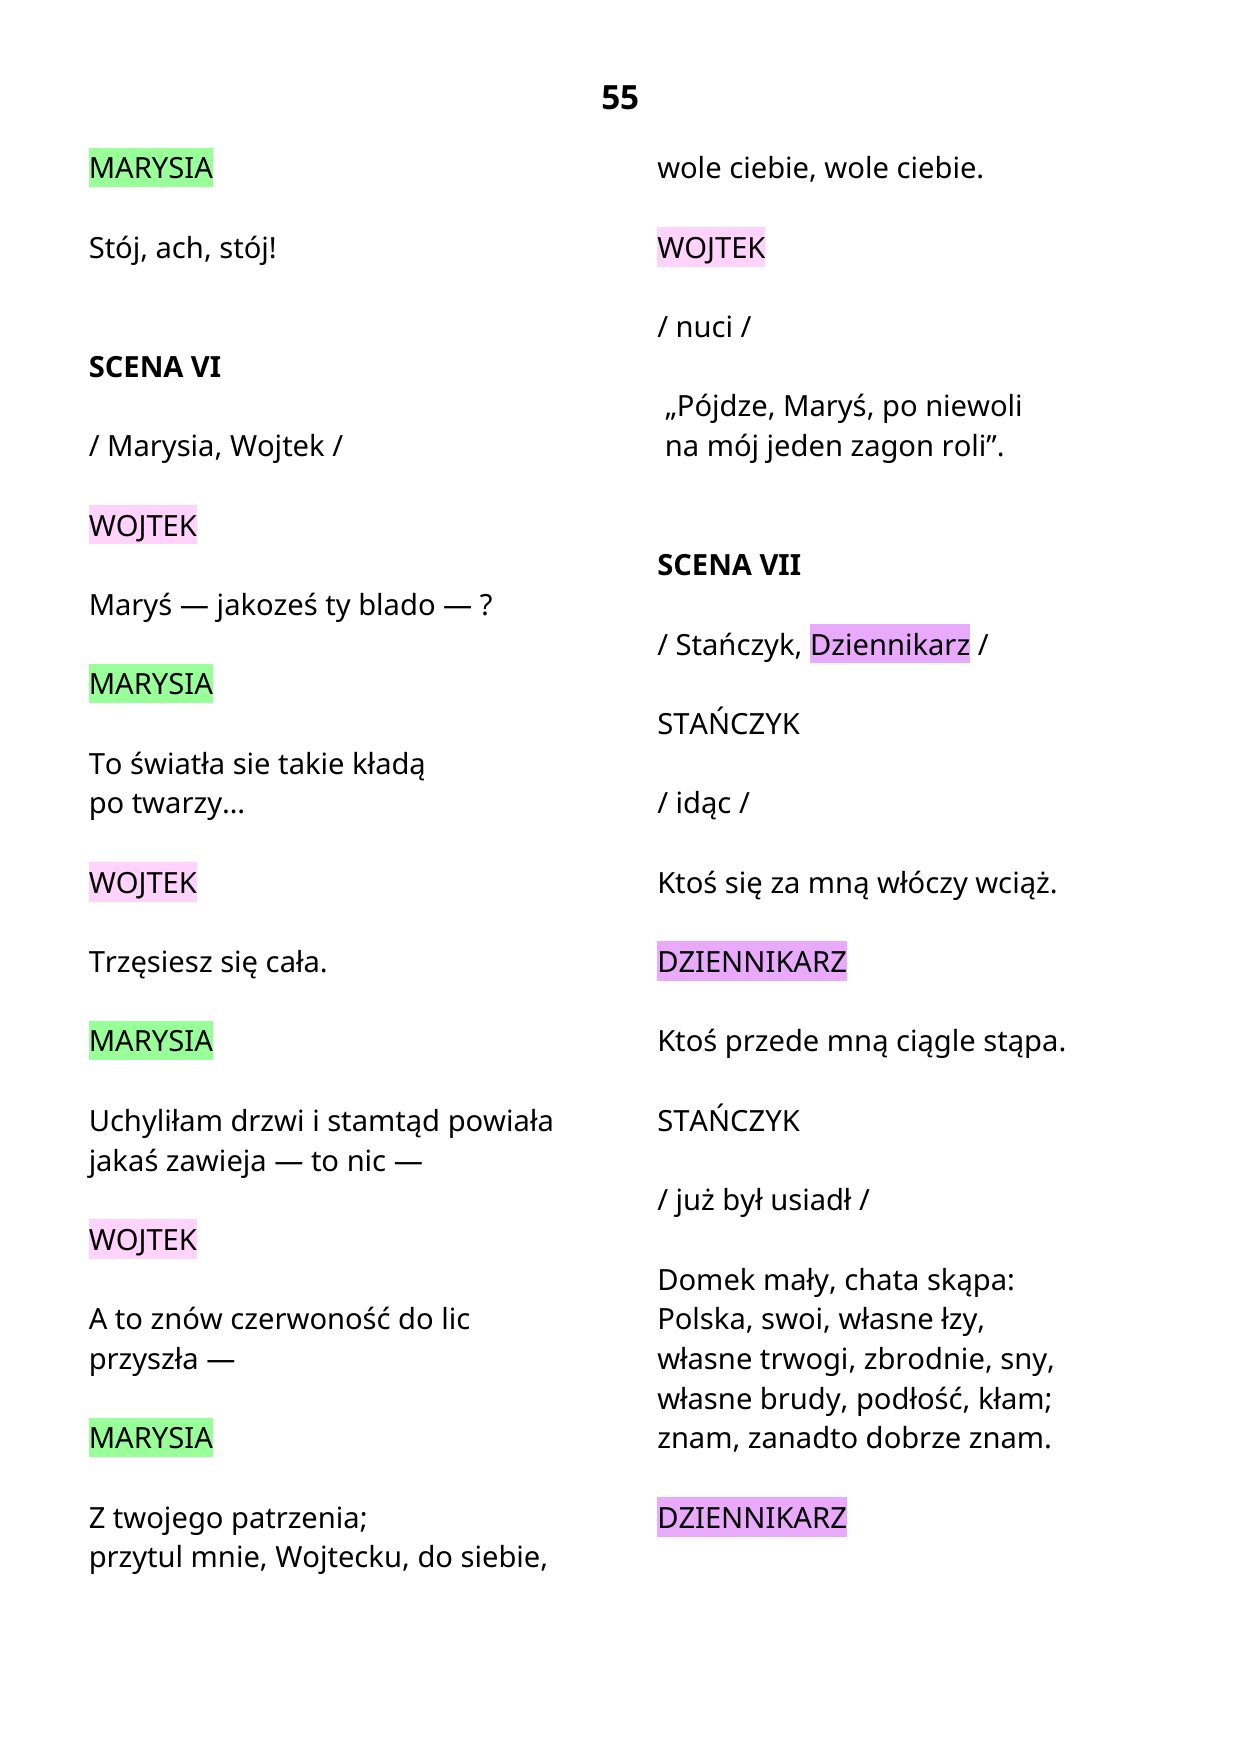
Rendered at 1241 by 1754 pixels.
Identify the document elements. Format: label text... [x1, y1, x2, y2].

text / już był usiadł / [657, 1179, 1152, 1219]
text Stój, ach, stój! [88, 227, 583, 267]
text „Pójdze, Maryś, po niewoli [657, 386, 1152, 425]
text MARYSIA [88, 663, 583, 703]
text MARYSIA [88, 1021, 583, 1060]
text Trzęsiesz się cała. [88, 941, 583, 981]
text Maryś — jakoześ ty blado — ? [88, 584, 583, 624]
text przyszła — [88, 1338, 583, 1378]
text MARYSIA [88, 148, 583, 187]
text / idąc / [657, 783, 1152, 822]
text DZIENNIKARZ [657, 1497, 1152, 1537]
text MARYSIA [88, 1418, 583, 1457]
text WOJTEK [88, 505, 583, 544]
text STAŃCZYK [657, 703, 1152, 743]
text / nuci / [657, 306, 1152, 346]
text przytul mnie, Wojtecku, do siebie, [88, 1537, 583, 1576]
text WOJTEK [88, 862, 583, 902]
text na mój jeden zagon roli”. [657, 425, 1152, 465]
text SCENA VII [657, 544, 1152, 584]
text / Marysia, Wojtek / [88, 425, 583, 465]
text Z twojego patrzenia; [88, 1497, 583, 1537]
text po twarzy… [88, 783, 583, 822]
text jakaś zawieja — to nic — [88, 1140, 583, 1179]
text Polska, swoi, własne łzy, [657, 1298, 1152, 1338]
text SCENA VI [88, 346, 583, 386]
text Uchyliłam drzwi i stamtąd powiała [88, 1100, 583, 1140]
text WOJTEK [88, 1219, 583, 1259]
text DZIENNIKARZ [657, 941, 1152, 981]
text własne trwogi, zbrodnie, sny, [657, 1338, 1152, 1378]
text Ktoś przede mną ciągle stąpa. [657, 1021, 1152, 1060]
text Domek mały, chata skąpa: [657, 1259, 1152, 1298]
text / Stańczyk, Dziennikarz / [657, 624, 1152, 663]
text własne brudy, podłość, kłam; [657, 1378, 1152, 1418]
text A to znów czerwoność do lic [88, 1298, 583, 1338]
text STAŃCZYK [657, 1100, 1152, 1140]
text To światła sie takie kładą [88, 743, 583, 783]
text wole ciebie, wole ciebie. [657, 148, 1152, 187]
text WOJTEK [657, 227, 1152, 267]
text Ktoś się za mną włóczy wciąż. [657, 862, 1152, 902]
text znam, zanadto dobrze znam. [657, 1418, 1152, 1457]
